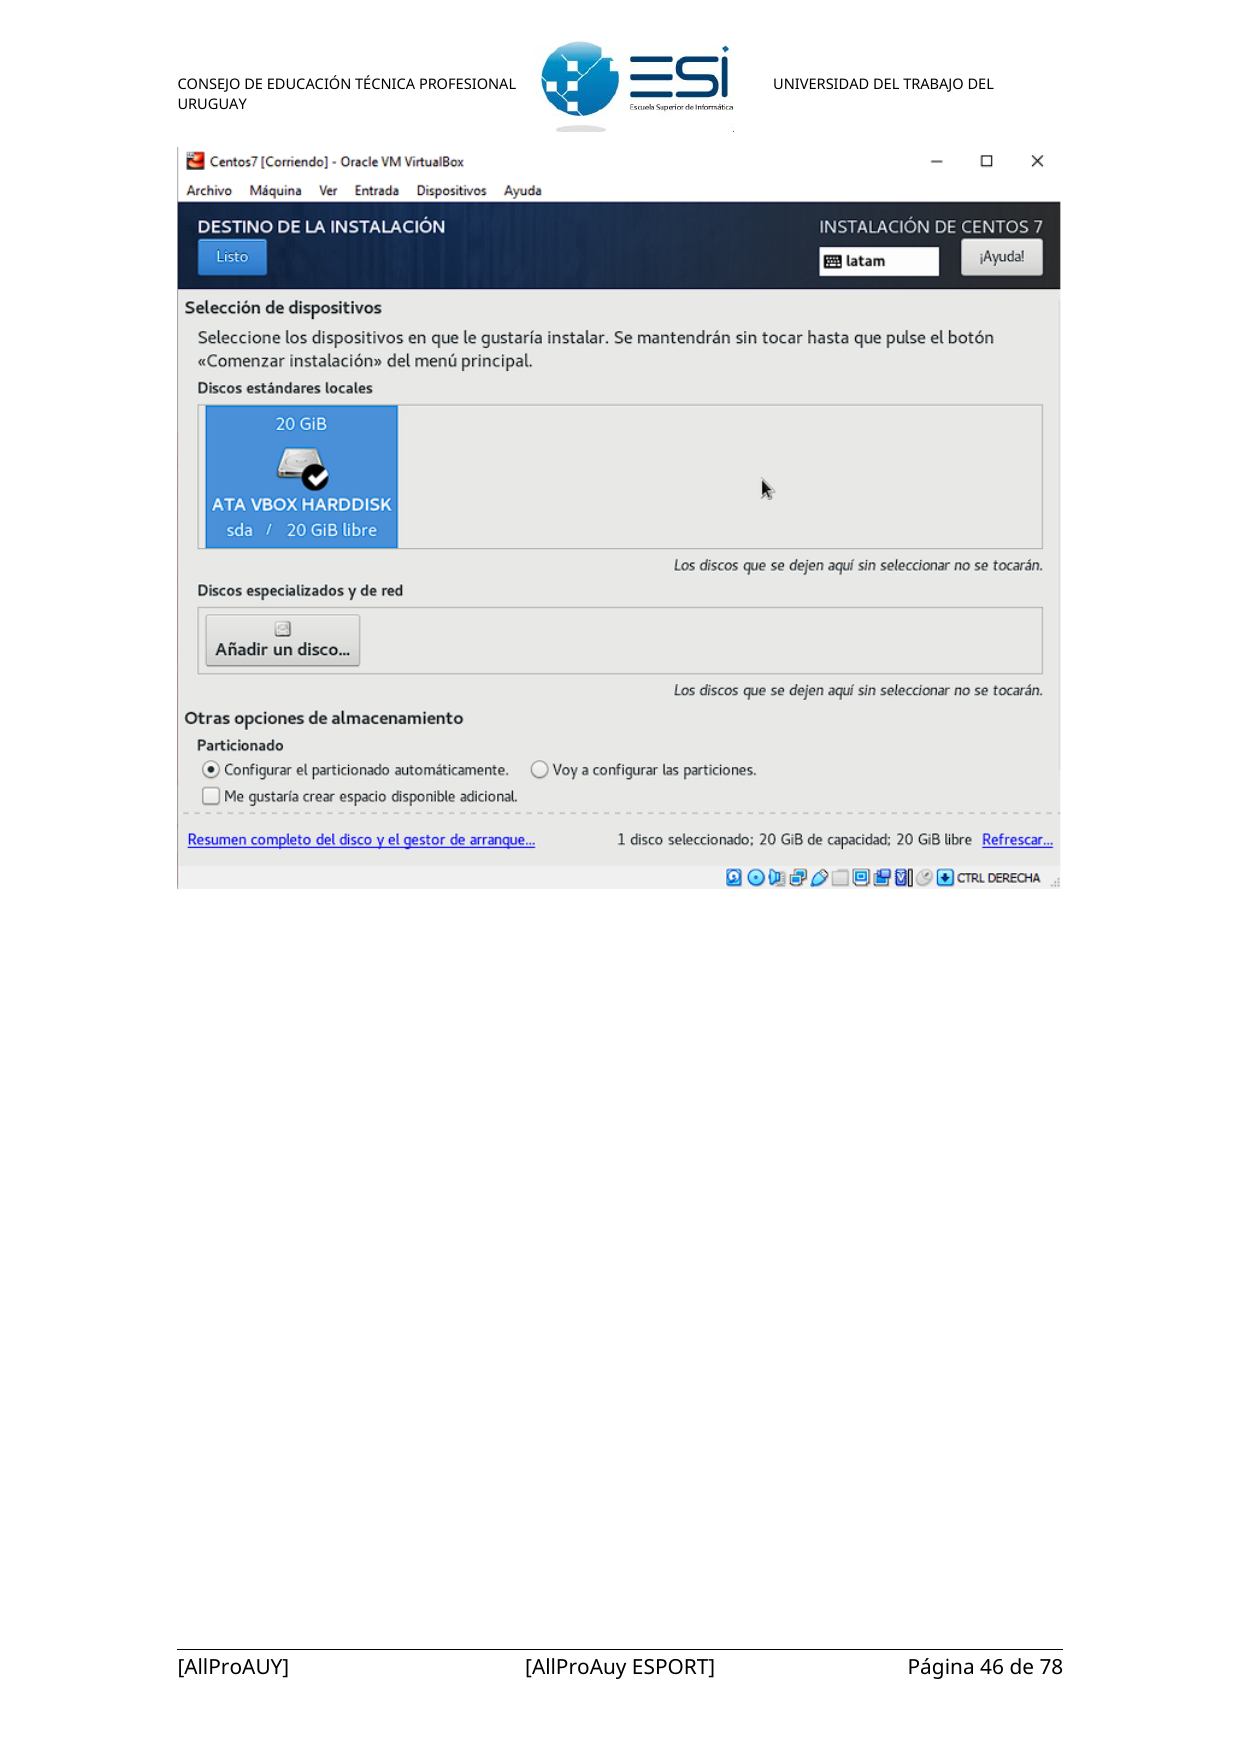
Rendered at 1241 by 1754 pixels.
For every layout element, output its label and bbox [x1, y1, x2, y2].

picture [177, 147, 1061, 889]
picture [534, 39, 734, 132]
